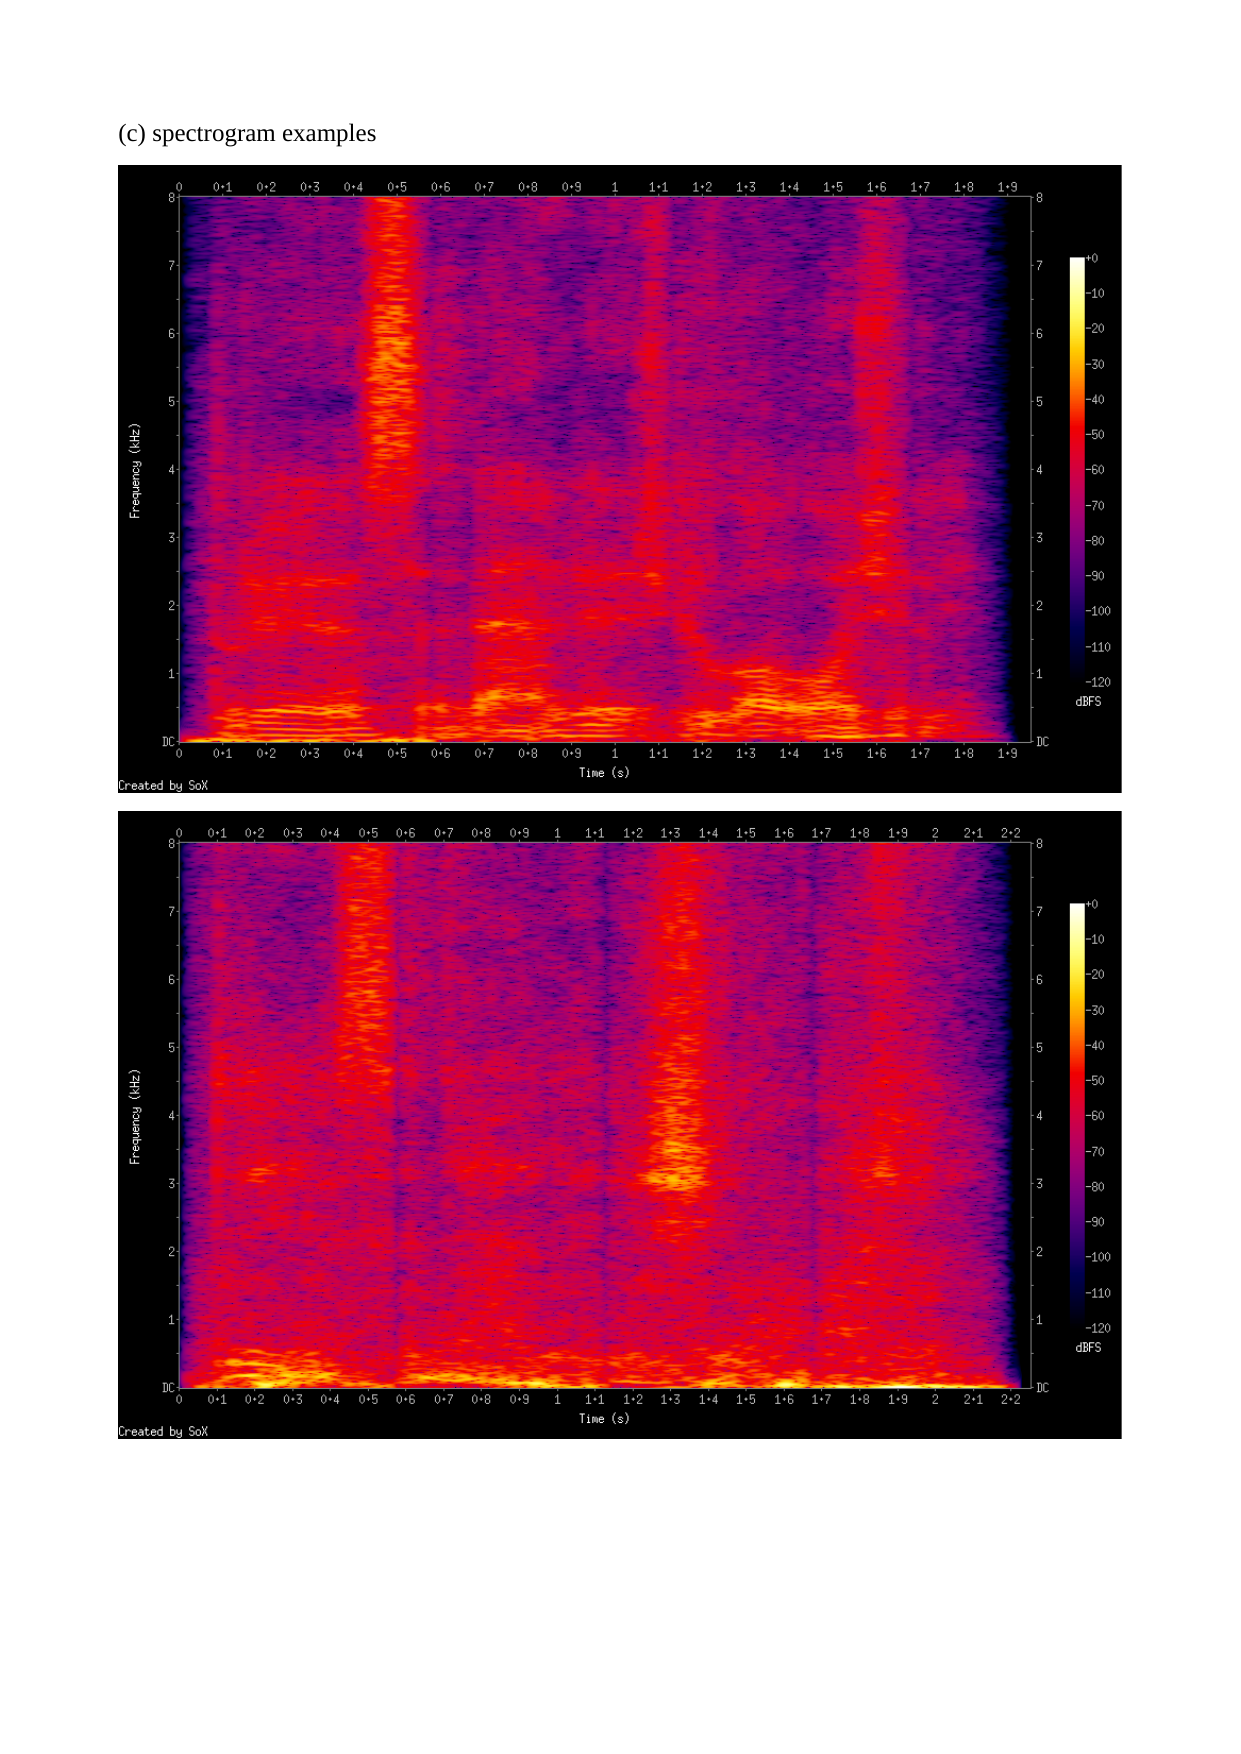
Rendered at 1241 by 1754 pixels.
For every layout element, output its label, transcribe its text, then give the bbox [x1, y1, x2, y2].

picture [118, 811, 1122, 1439]
picture [118, 165, 1122, 793]
text (c) spectrogram examples [118, 118, 1122, 147]
